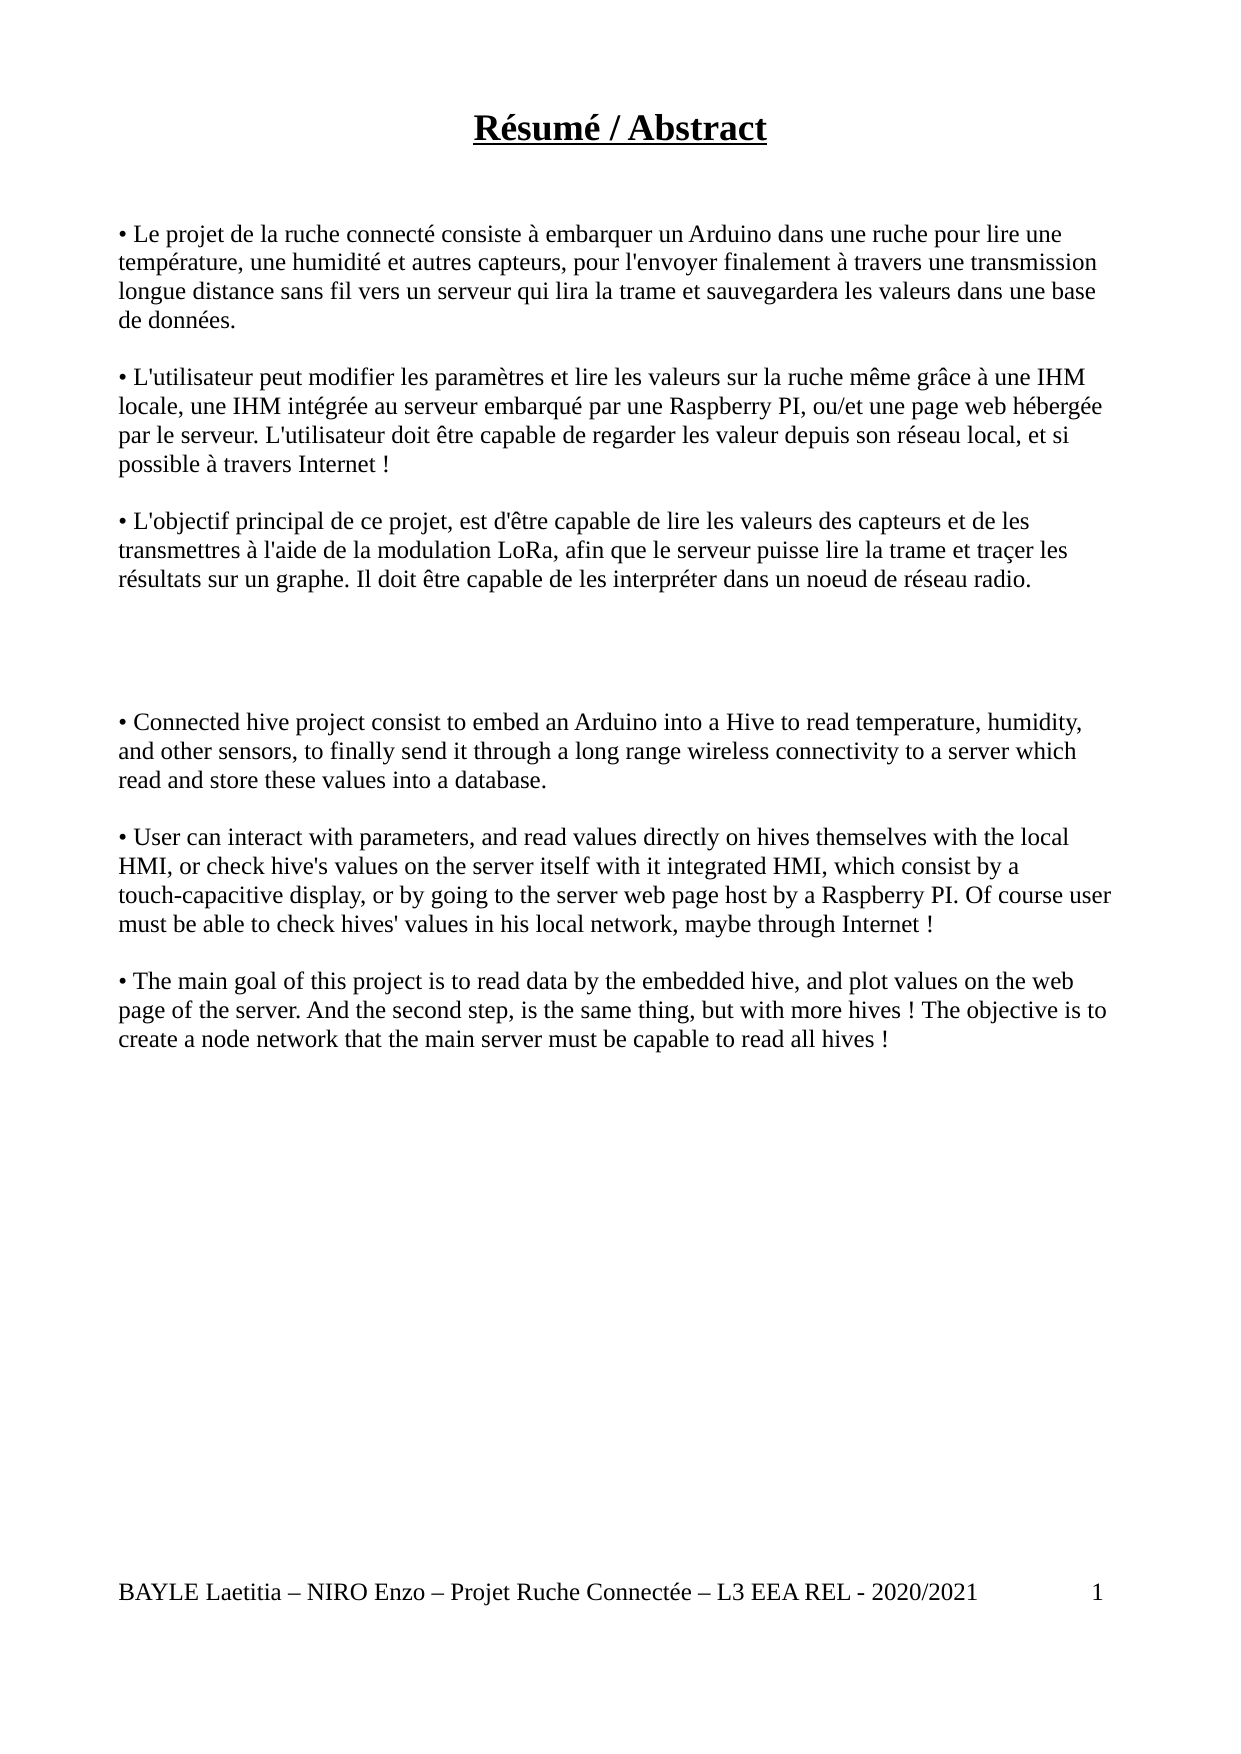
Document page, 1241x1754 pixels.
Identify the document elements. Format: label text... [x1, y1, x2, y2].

text • L'objectif principal de ce projet, est d'être capable de lire les valeurs des capteurs et de les transmettres à l'aide de la modulation LoRa, afin que le serveur puisse lire la trame et traçer les résultats sur un graphe. Il doit être capable de les interpréter dans un noeud de réseau radio. [118, 506, 1122, 592]
text • Le projet de la ruche connecté consiste à embarquer un Arduino dans une ruche pour lire une température, une humidité et autres capteurs, pour l'envoyer finalement à travers une transmission longue distance sans fil vers un serveur qui lira la trame et sauvegardera les valeurs dans une base de données. [118, 219, 1122, 334]
text • The main goal of this project is to read data by the embedded hive, and plot values on the web page of the server. And the second step, is the same thing, but with more hives ! The objective is to create a node network that the main server must be capable to read all hives ! [118, 966, 1122, 1052]
text • L'utilisateur peut modifier les paramètres et lire les valeurs sur la ruche même grâce à une IHM locale, une IHM intégrée au serveur embarqué par une Raspberry PI, ou/et une page web hébergée par le serveur. L'utilisateur doit être capable de regarder les valeur depuis son réseau local, et si possible à travers Internet ! [118, 362, 1122, 477]
text touch-capacitive display, or by going to the server web page host by a Raspberry PI. Of course user must be able to check hives' values in his local network, maybe through Internet ! [118, 880, 1122, 937]
text • Connected hive project consist to embed an Arduino into a Hive to read temperature, humidity, and other sensors, to finally send it through a long range wireless connectivity to a server which read and store these values into a database. [118, 707, 1122, 794]
text • User can interact with parameters, and read values directly on hives themselves with the local HMI, or check hive's values on the server itself with it integrated HMI, which consist by a [118, 822, 1122, 880]
subtitle Résumé / Abstract [118, 106, 1122, 149]
